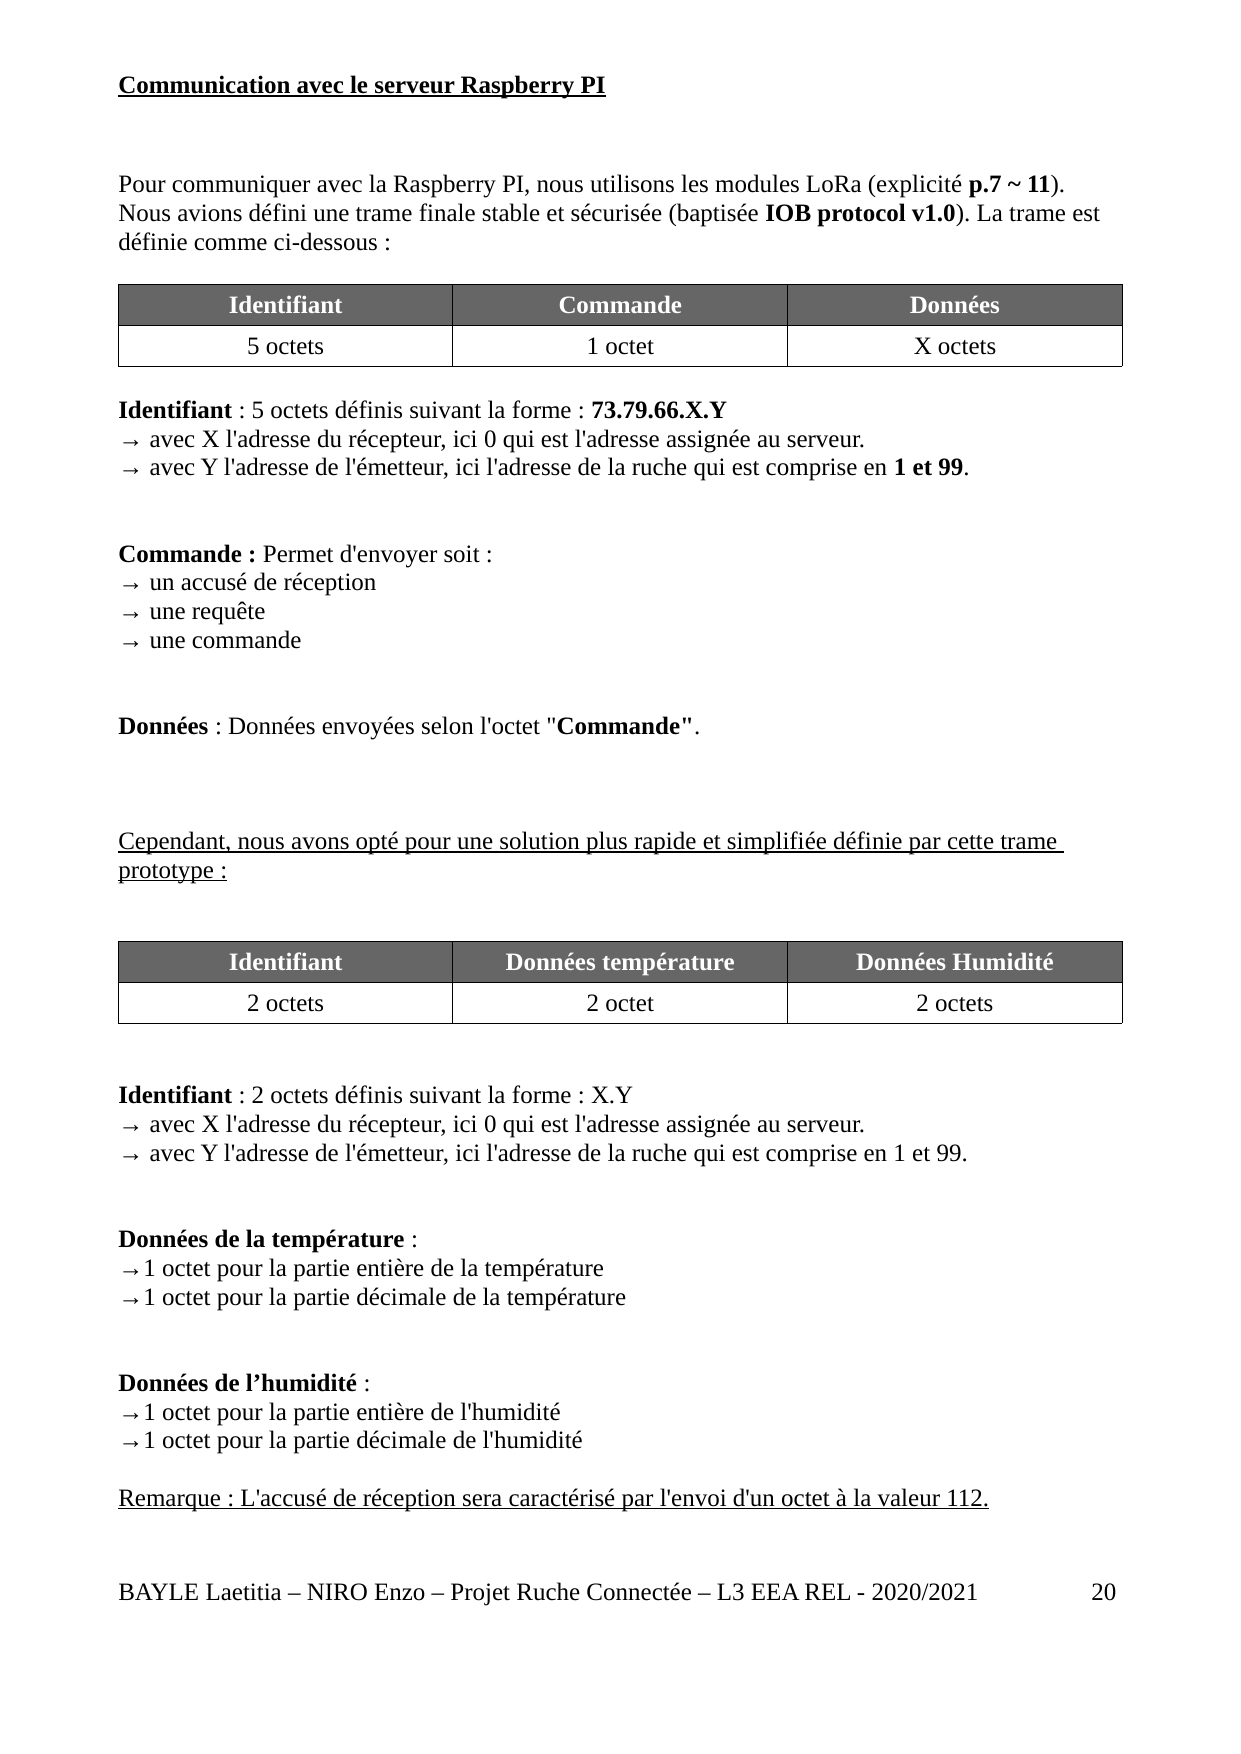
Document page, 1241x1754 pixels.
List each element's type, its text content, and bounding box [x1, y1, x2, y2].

text → avec X l'adresse du récepteur, ici 0 qui est l'adresse assignée au serveur. [118, 1109, 1122, 1138]
text →1 octet pour la partie entière de la température [118, 1253, 1122, 1282]
text Remarque : L'accusé de réception sera caractérisé par l'envoi d'un octet à la valeur 112. [118, 1483, 1122, 1512]
text → un accusé de réception [118, 567, 1122, 596]
text Cependant, nous avons opté pour une solution plus rapide et simplifiée définie par cette trame prototype : [118, 826, 1122, 884]
text → une commande [118, 625, 1122, 654]
table_header Données [788, 285, 1122, 325]
text → une requête [118, 596, 1122, 625]
table_cell 2 octet [453, 983, 787, 1023]
text Commande : Permet d'envoyer soit : [118, 539, 1122, 567]
text Identifiant : 2 octets définis suivant la forme : X.Y [118, 1081, 1122, 1109]
text →1 octet pour la partie entière de l'humidité [118, 1397, 1122, 1426]
text Identifiant : 5 octets définis suivant la forme : 73.79.66.X.Y [118, 395, 1122, 424]
table_header Identifiant [119, 942, 452, 982]
text Données : Données envoyées selon l'octet "Commande". [118, 711, 1122, 740]
table_cell X octets [788, 326, 1122, 366]
table_cell 2 octets [788, 983, 1122, 1023]
table_header Commande [453, 285, 787, 325]
text Pour communiquer avec la Raspberry PI, nous utilisons les modules LoRa (explicité p.7 ~ 11). [118, 169, 1122, 198]
text Données de la température : [118, 1224, 1122, 1253]
table_cell 1 octet [453, 326, 787, 366]
text Données de l’humidité : [118, 1368, 1122, 1397]
table_header Données température [453, 942, 787, 982]
text → avec X l'adresse du récepteur, ici 0 qui est l'adresse assignée au serveur. [118, 424, 1122, 452]
text Nous avions défini une trame finale stable et sécurisée (baptisée IOB protocol v1.0). La trame est définie comme ci-dessous : [118, 198, 1122, 255]
table_cell 2 octets [119, 983, 452, 1023]
text → avec Y l'adresse de l'émetteur, ici l'adresse de la ruche qui est comprise en 1 et 99. [118, 1138, 1122, 1167]
table_cell 5 octets [119, 326, 452, 366]
table_header Données Humidité [788, 942, 1122, 982]
text →1 octet pour la partie décimale de l'humidité [118, 1426, 1122, 1454]
subtitle Communication avec le serveur Raspberry PI [118, 70, 1122, 99]
text → avec Y l'adresse de l'émetteur, ici l'adresse de la ruche qui est comprise en 1 et 99. [118, 452, 1122, 481]
text →1 octet pour la partie décimale de la température [118, 1282, 1122, 1311]
table_header Identifiant [119, 285, 452, 325]
